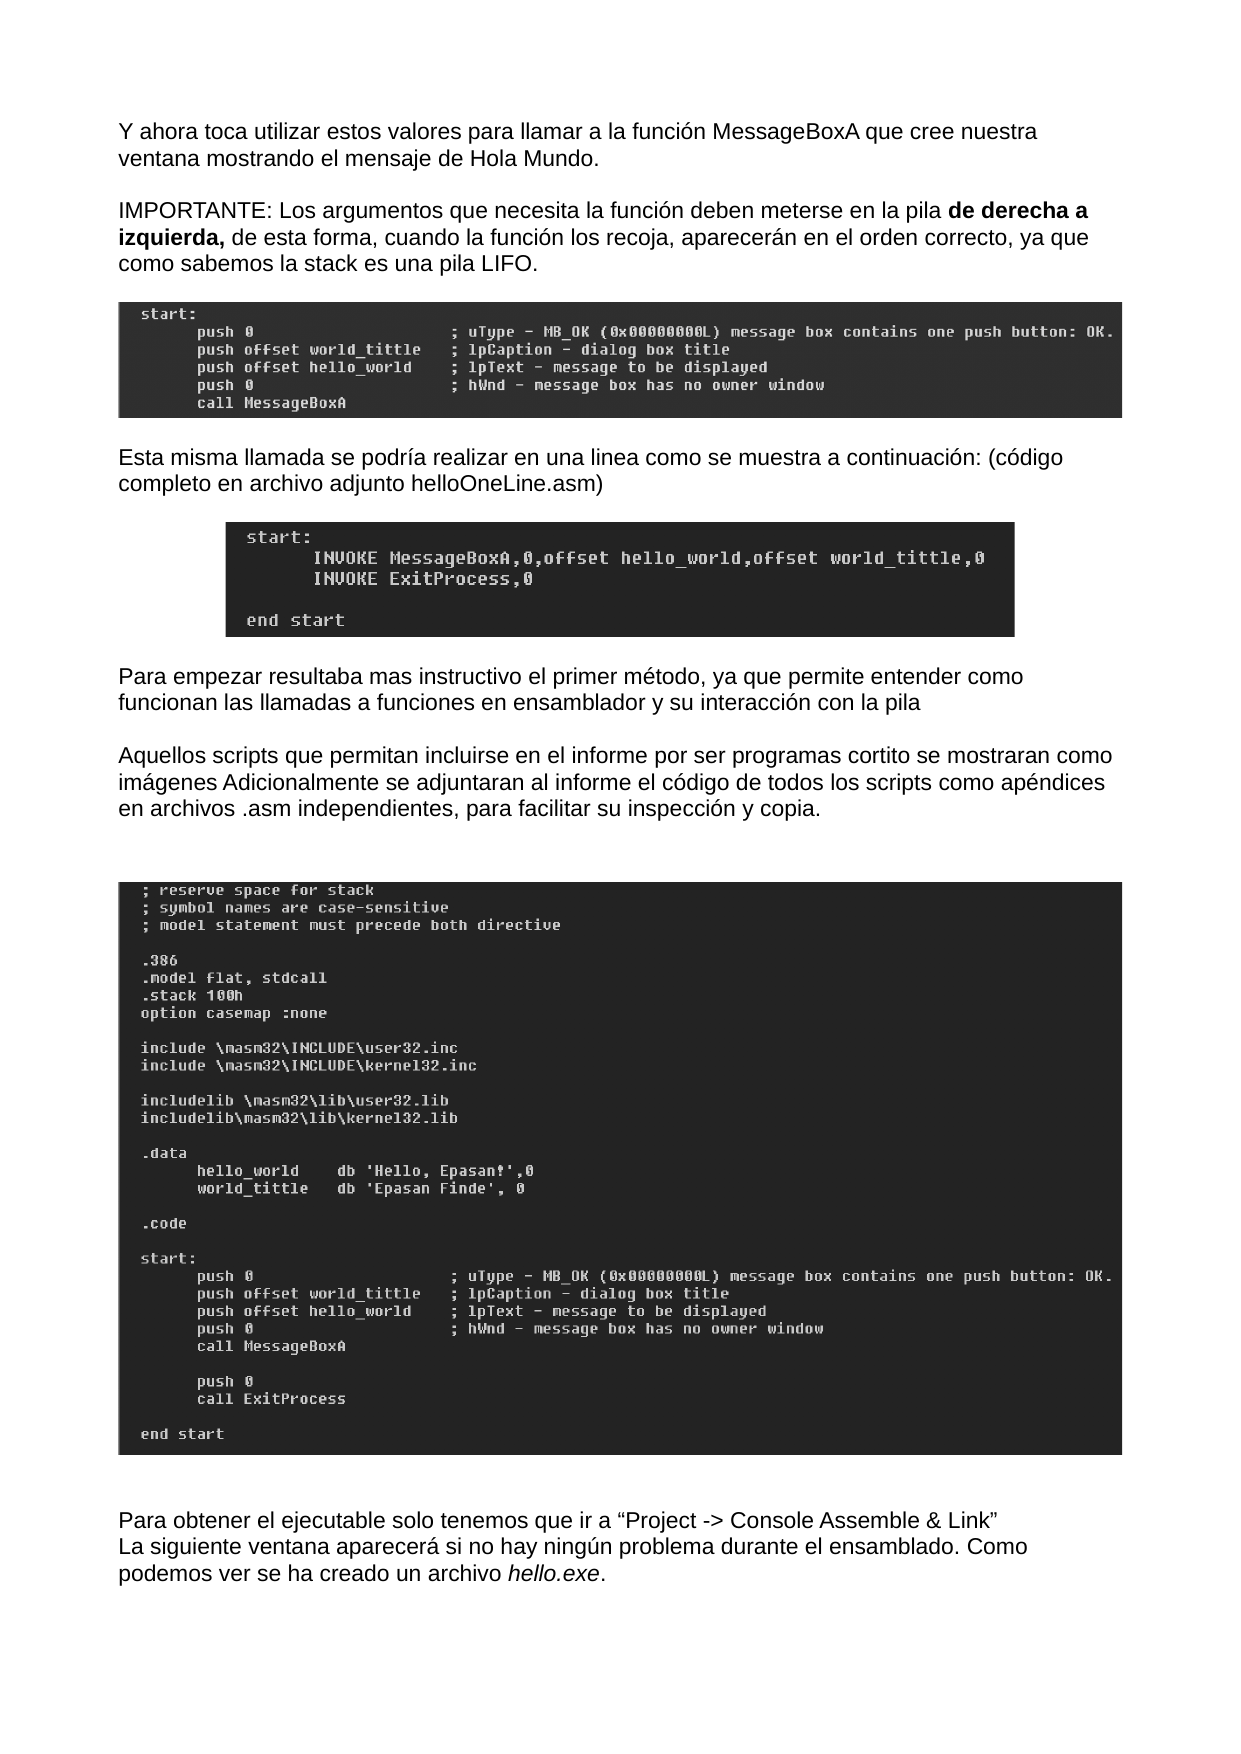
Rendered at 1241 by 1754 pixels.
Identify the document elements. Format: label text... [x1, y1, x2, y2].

text IMPORTANTE: Los argumentos que necesita la función deben meterse en la pila de derecha a izquierda, de esta forma, cuando la función los recoja, aparecerán en el orden correcto, ya que como sabemos la stack es una pila LIFO. [118, 197, 1122, 276]
picture [225, 522, 1015, 637]
text Y ahora toca utilizar estos valores para llamar a la función MessageBoxA que cree nuestra ventana mostrando el mensaje de Hola Mundo. [118, 118, 1122, 171]
picture [118, 882, 1123, 1455]
text Aquellos scripts que permitan incluirse en el informe por ser programas cortito se mostraran como imágenes Adicionalmente se adjuntaran al informe el código de todos los scripts como apéndices en archivos .asm independientes, para facilitar su inspección y copia. [118, 742, 1122, 821]
text Esta misma llamada se podría realizar en una linea como se muestra a continuación: (código completo en archivo adjunto helloOneLine.asm) [118, 443, 1122, 496]
text Para obtener el ejecutable solo tenemos que ir a “Project -> Console Assemble & Link” [118, 1507, 1122, 1533]
text La siguiente ventana aparecerá si no hay ningún problema durante el ensamblado. Como podemos ver se ha creado un archivo hello.exe. [118, 1533, 1122, 1586]
text Para empezar resultaba mas instructivo el primer método, ya que permite entender como funcionan las llamadas a funciones en ensamblador y su interacción con la pila [118, 663, 1122, 716]
picture [118, 302, 1123, 418]
